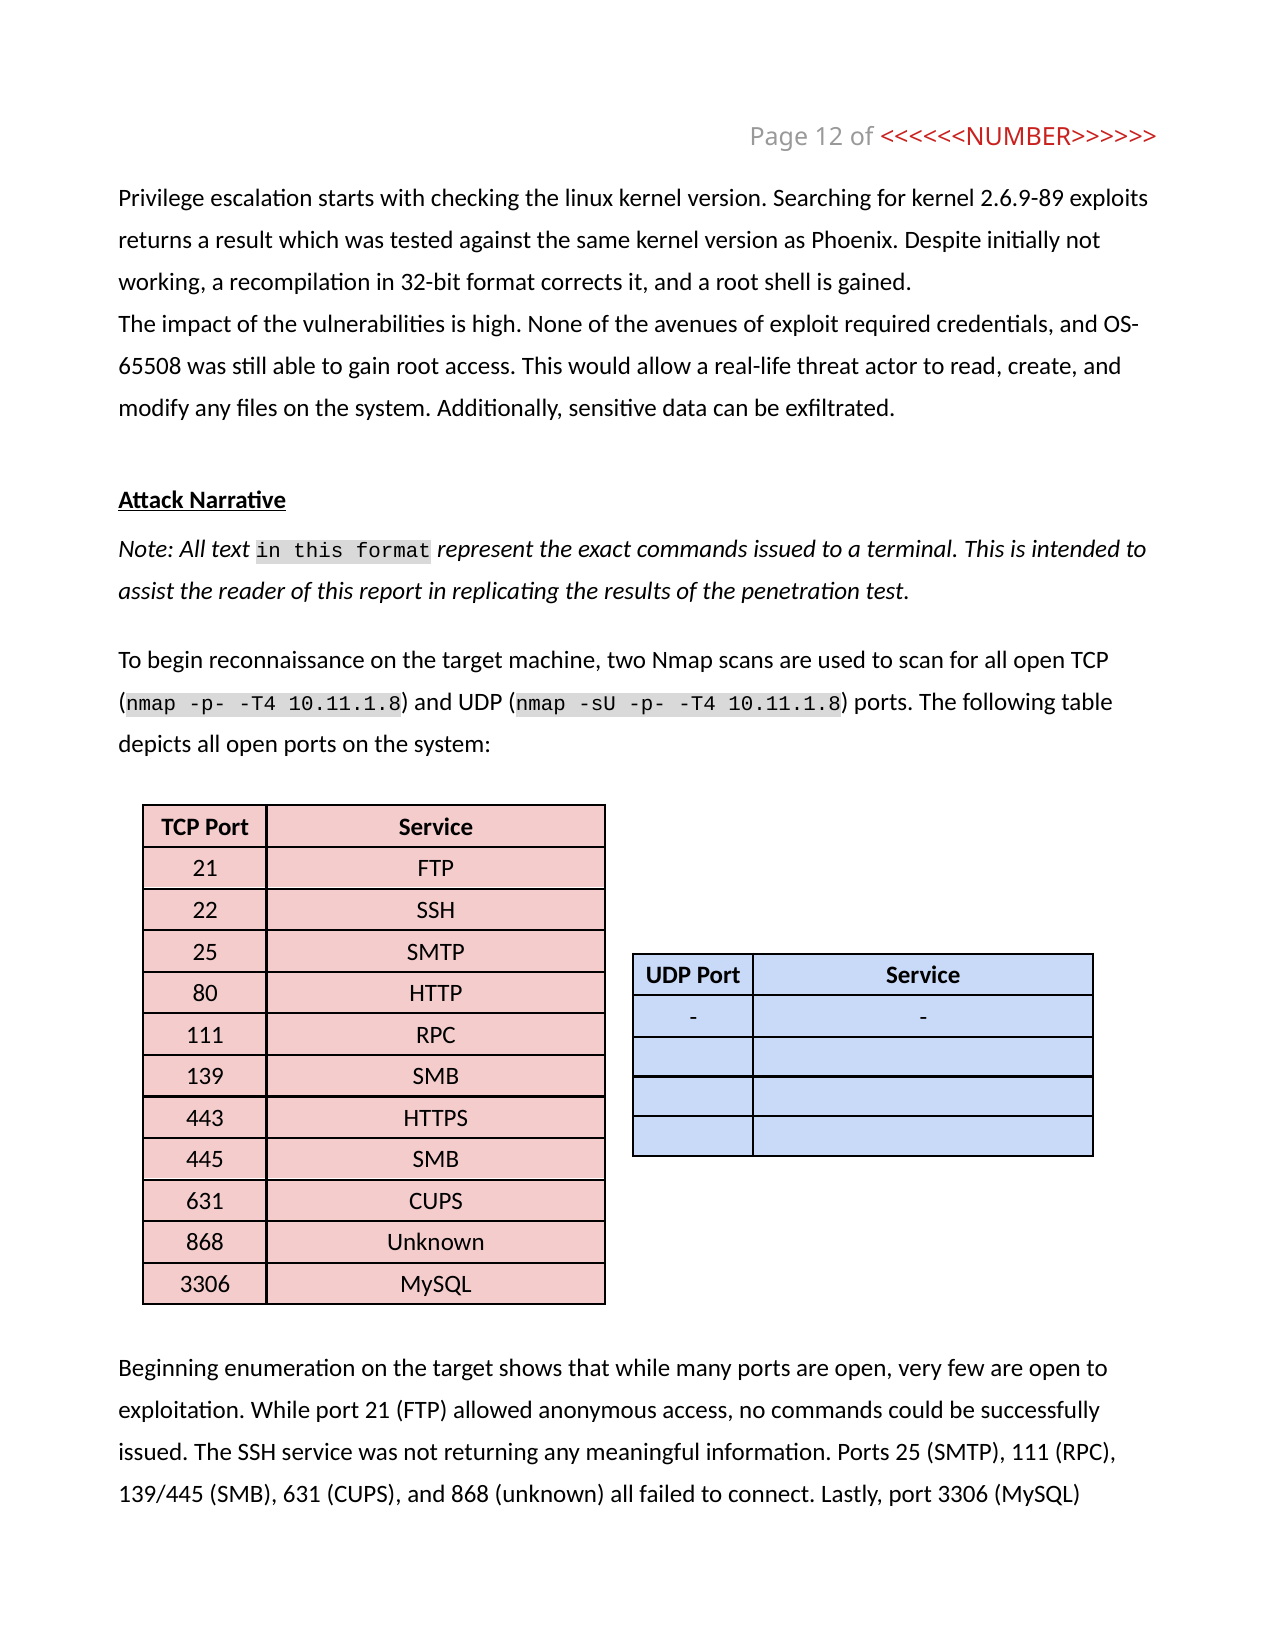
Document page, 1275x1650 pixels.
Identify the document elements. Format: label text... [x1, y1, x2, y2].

table_cell - [634, 996, 752, 1036]
table_cell 631 [144, 1181, 265, 1220]
table_cell 445 [144, 1139, 265, 1178]
table_cell 111 [144, 1014, 265, 1054]
text Attack Narrative [118, 484, 1157, 514]
table_cell [634, 1038, 752, 1075]
table_cell RPC [268, 1014, 604, 1054]
text Beginning enumeration on the target shows that while many ports are open, very few are open to exploitation. While port 21 (FTP) allowed anonymous access, no commands could be successfully issued. The SSH service was not returning any meaningful information. Ports 25 (SMTP), 111 (RPC), 139/445 (SMB), 631 (CUPS), and 868 (unknown) all failed to connect. Lastly, port 3306 (MySQL) [118, 1352, 1157, 1509]
text To begin reconnaissance on the target machine, two Nmap scans are used to scan for all open TCP (nmap -p- -T4 10.11.1.8) and UDP (nmap -sU -p- -T4 10.11.1.8) ports. The following table depicts all open ports on the system: [118, 617, 1157, 759]
table_cell CUPS [268, 1181, 604, 1220]
table_cell [634, 1078, 752, 1115]
table_cell 3306 [144, 1264, 265, 1303]
table_cell 443 [144, 1098, 265, 1137]
table_header TCP Port [144, 806, 265, 846]
table_header Service [268, 806, 604, 846]
table_cell 21 [144, 848, 265, 887]
table_cell - [754, 996, 1092, 1036]
table_header [631, 773, 1116, 1308]
table_header [119, 773, 629, 1308]
text The impact of the vulnerabilities is high. None of the avenues of exploit required credentials, and OS-65508 was still able to gain root access. This would allow a real-life threat actor to read, create, and modify any files on the system. Additionally, sensitive data can be exfiltrated. [118, 308, 1157, 423]
table_cell HTTPS [268, 1098, 604, 1137]
table_cell 868 [144, 1222, 265, 1262]
table_cell MySQL [268, 1264, 604, 1303]
table_cell 139 [144, 1056, 265, 1095]
table_cell SMTP [268, 931, 604, 971]
table_cell Unknown [268, 1222, 604, 1262]
table_cell FTP [268, 848, 604, 887]
text Privilege escalation starts with checking the linux kernel version. Searching for kernel 2.6.9-89 exploits returns a result which was tested against the same kernel version as Phoenix. Despite initially not working, a recompilation in 32-bit format corrects it, and a root shell is gained. [118, 182, 1157, 296]
table_header Service [754, 955, 1092, 994]
table_cell [754, 1038, 1092, 1075]
table_cell 25 [144, 931, 265, 971]
table_cell 80 [144, 973, 265, 1012]
table_cell SSH [268, 890, 604, 929]
table_cell HTTP [268, 973, 604, 1012]
table_header UDP Port [634, 955, 752, 994]
table_cell 22 [144, 890, 265, 929]
table_cell [754, 1078, 1092, 1115]
table_cell [754, 1117, 1092, 1155]
table_cell SMB [268, 1056, 604, 1095]
table_cell SMB [268, 1139, 604, 1178]
table_cell [634, 1117, 752, 1155]
text Note: All text in this format represent the exact commands issued to a terminal. This is intended to assist the reader of this report in replicating the results of the penetration test. [118, 533, 1157, 606]
